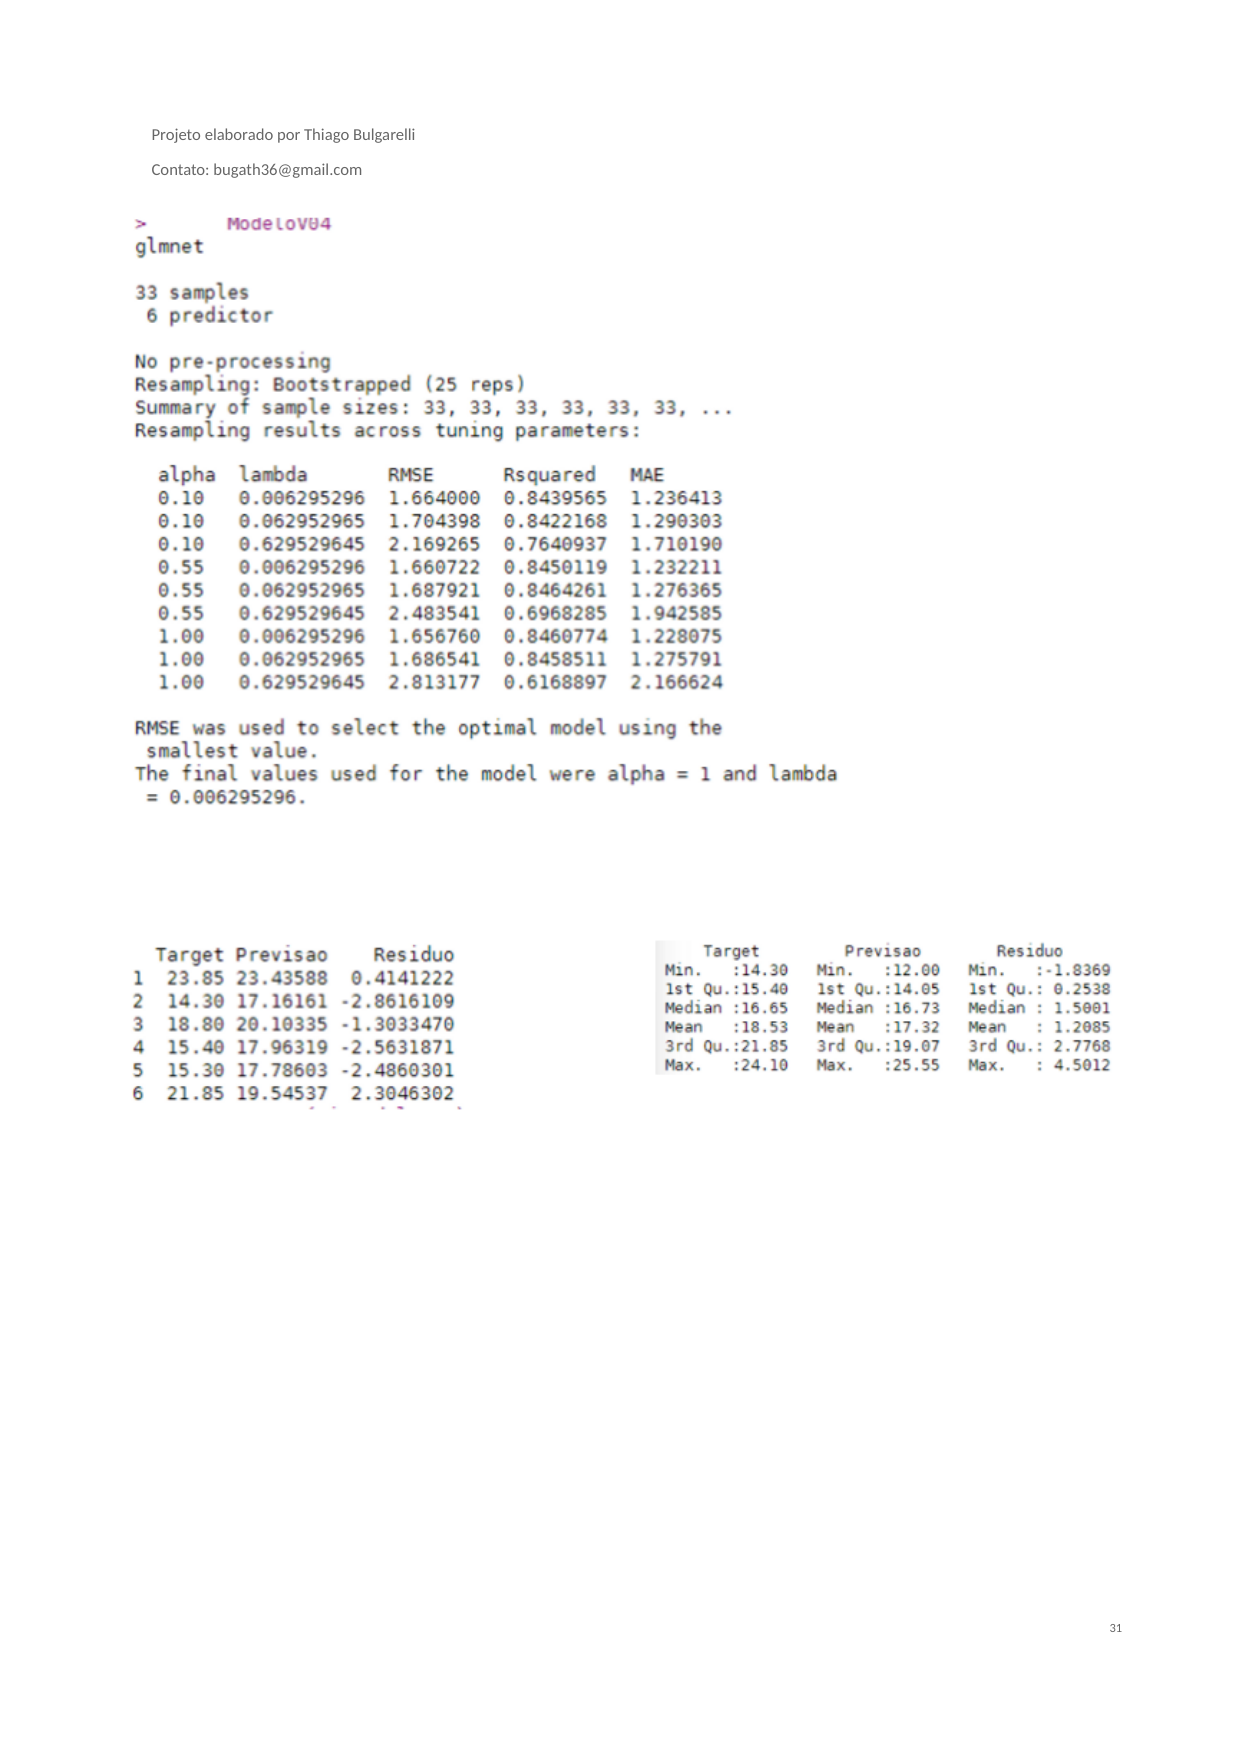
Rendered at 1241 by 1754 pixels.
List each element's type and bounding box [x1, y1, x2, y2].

picture [122, 209, 1118, 819]
picture [118, 935, 1123, 1111]
